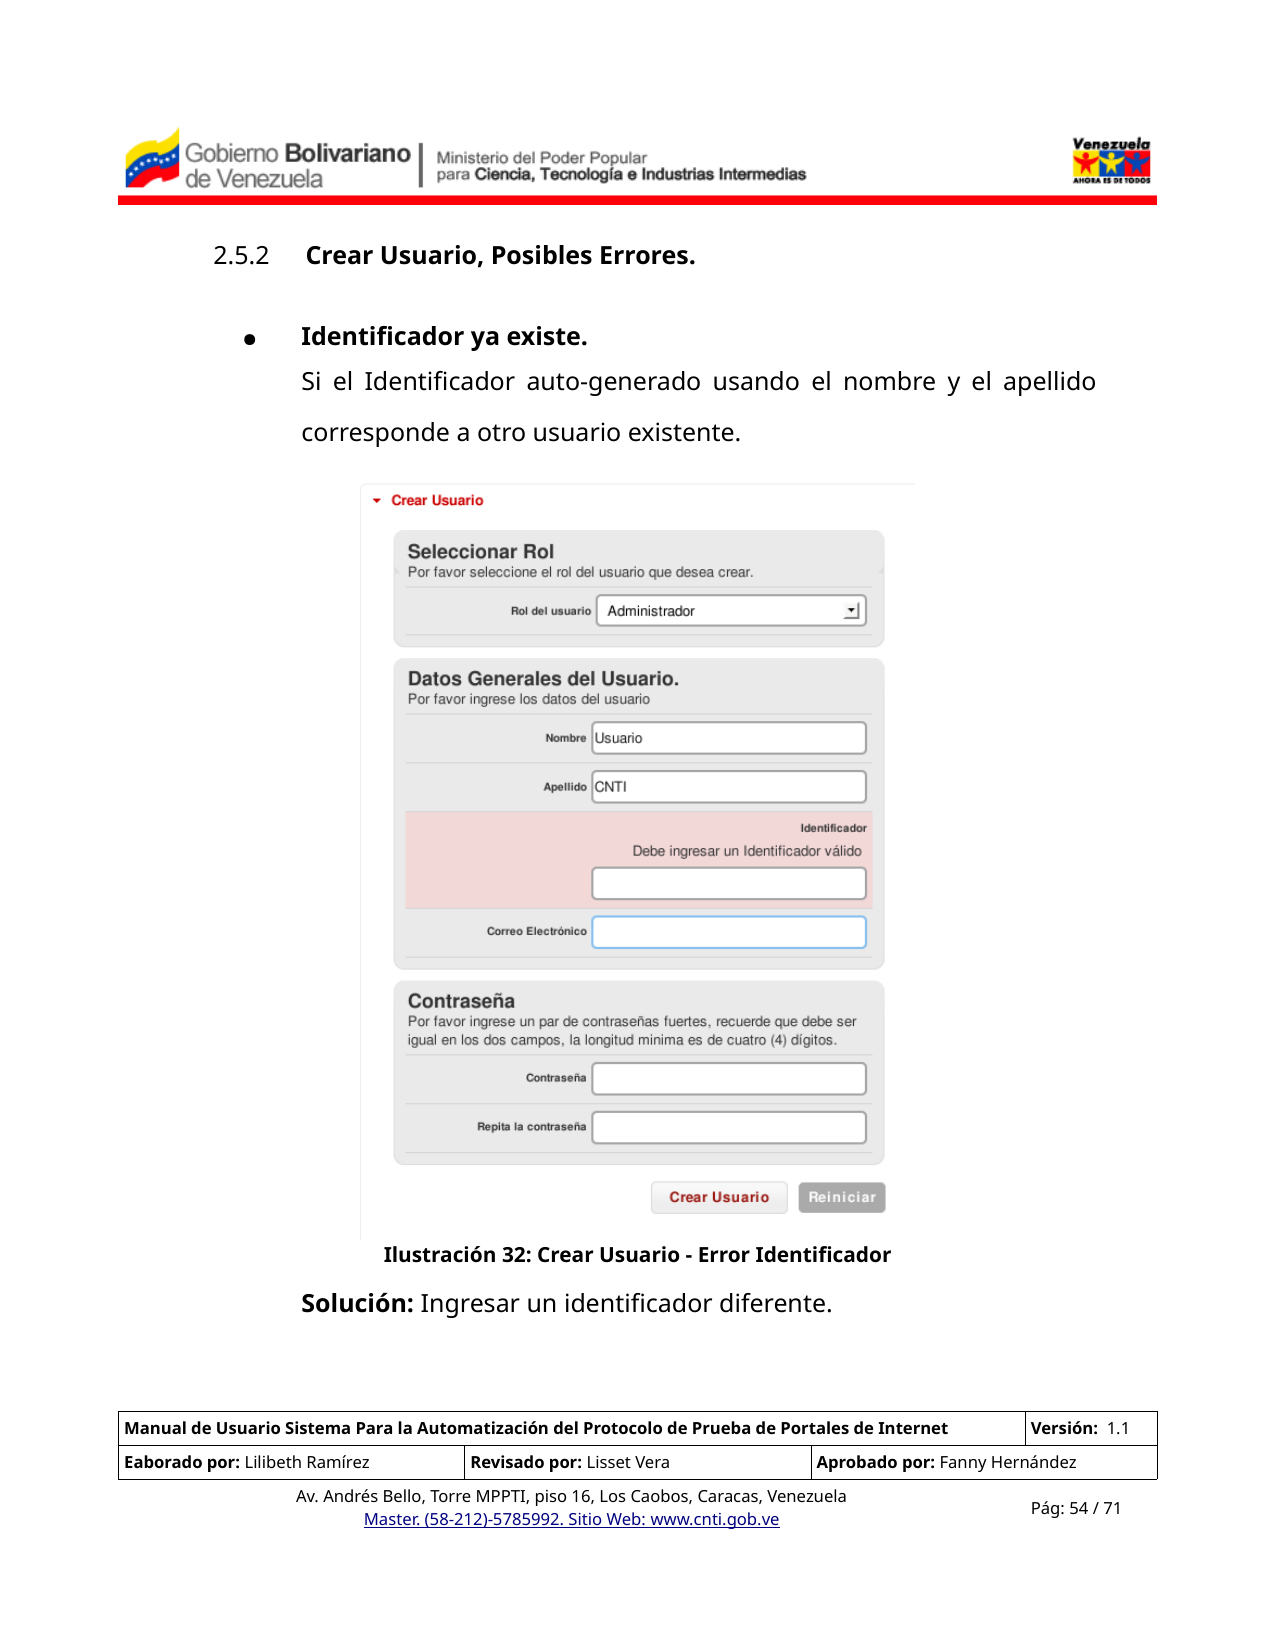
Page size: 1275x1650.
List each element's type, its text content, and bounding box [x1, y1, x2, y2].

picture [118, 119, 1157, 205]
picture [360, 478, 916, 1240]
subtitle Identificador ya existe. [242, 318, 1157, 352]
subtitle Crear Usuario, Posibles Errores. [118, 238, 1157, 272]
text Ilustración 32: Crear Usuario - Error Identificador [360, 1240, 915, 1268]
text Si el Identificador auto-generado usando el nombre y el apellido corresponde a otro usuario existente. [301, 364, 1098, 449]
text Solución: Ingresar un identificador diferente. [301, 466, 1098, 1319]
